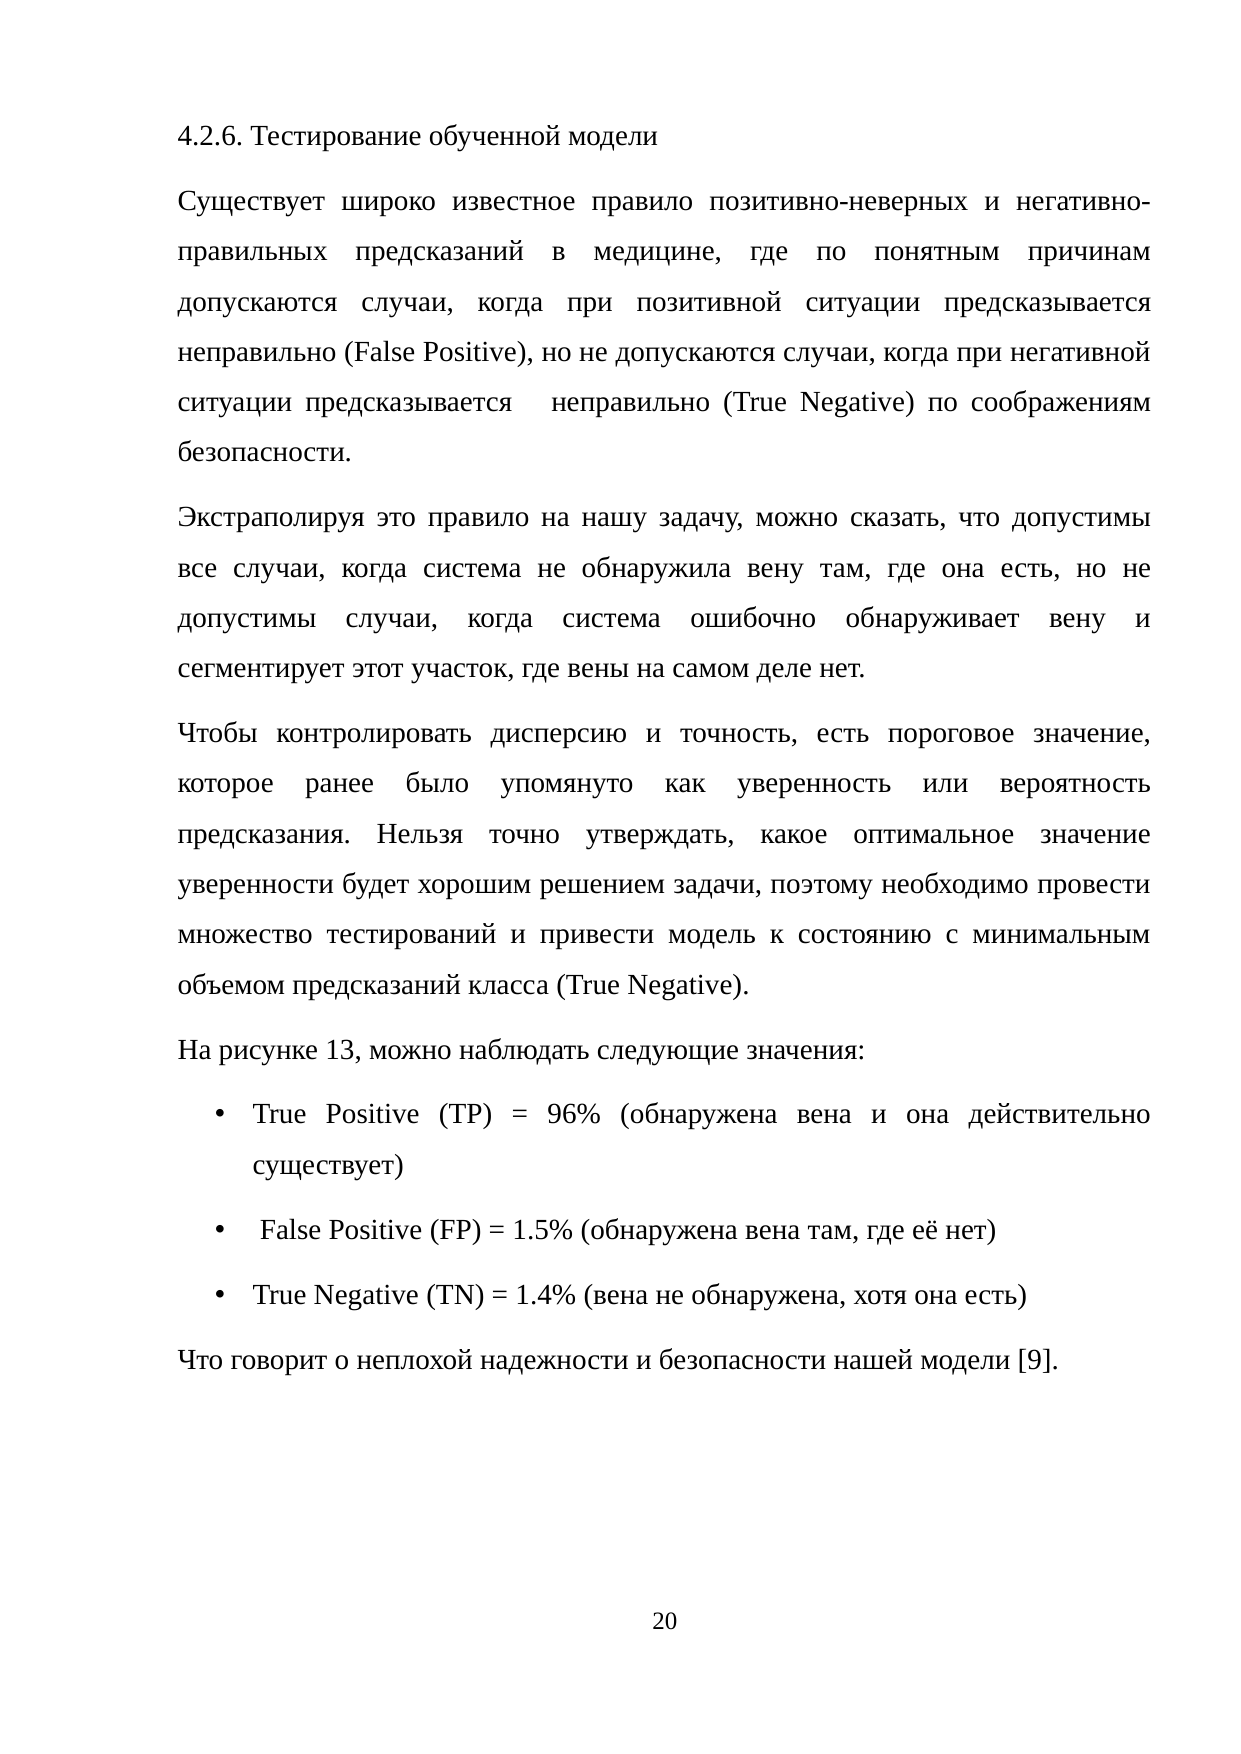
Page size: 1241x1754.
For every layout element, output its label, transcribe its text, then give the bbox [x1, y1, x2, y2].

list True Negative (TN) = 1.4% (вена не обнаружена, хотя она есть) [215, 1277, 1152, 1311]
list False Positive (FP) = 1.5% (обнаружена вена там, где её нет) [215, 1212, 1152, 1246]
text Что говорит о неплохой надежности и безопасности нашей модели [9]. [177, 1342, 1152, 1376]
text Существует широко известное правило позитивно-неверных и негативно-правильных предсказаний в медицине, где по понятным причинам допускаются случаи, когда при позитивной ситуации предсказывается неправильно (False Positive), но не допускаются случаи, когда при негативной ситуации предсказывается неправильно (True Negative) по соображениям безопасности. [177, 183, 1152, 468]
text Чтобы контролировать дисперсию и точность, есть пороговое значение, которое ранее было упомянуто как уверенность или вероятность предсказания. Нельзя точно утверждать, какое оптимальное значение уверенности будет хорошим решением задачи, поэтому необходимо провести множество тестирований и привести модель к состоянию с минимальным объемом предсказаний класса (True Negative). [177, 715, 1152, 1000]
text На рисунке 13, можно наблюдать следующие значения: [177, 1032, 1152, 1065]
text 4.2.6. Тестирование обученной модели [177, 118, 1152, 152]
list True Positive (TP) = 96% (обнаружена вена и она действительно существует) [215, 1097, 1152, 1181]
text Экстраполируя это правило на нашу задачу, можно сказать, что допустимы все случаи, когда система не обнаружила вену там, где она есть, но не допустимы случаи, когда система ошибочно обнаруживает вену и сегментирует этот участок, где вены на самом деле нет. [177, 499, 1152, 684]
